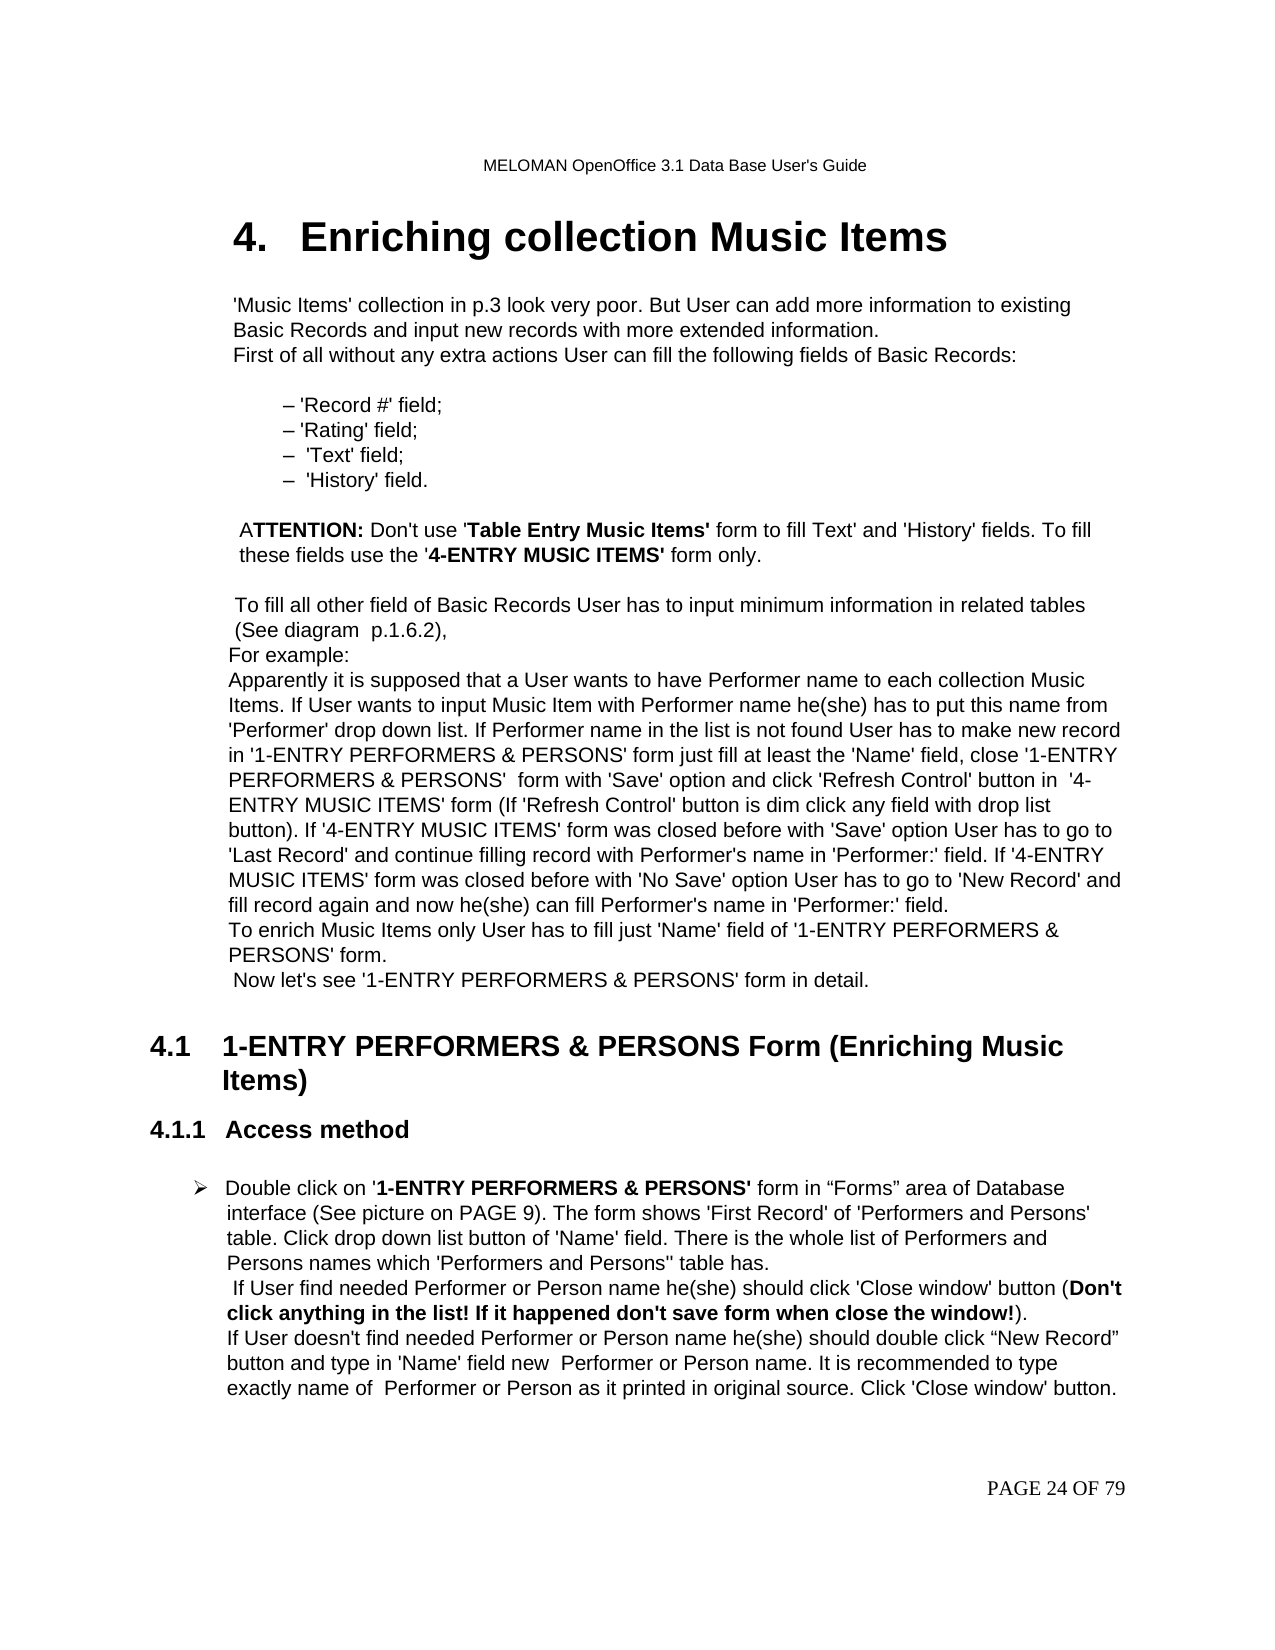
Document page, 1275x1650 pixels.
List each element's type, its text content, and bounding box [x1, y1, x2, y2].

text For example: [228, 642, 1125, 667]
list To fill all other field of Basic Records User has to input minimum information in related tables (See diagram p.1.6.2), [234, 592, 1125, 642]
subtitle Access method [150, 1115, 1125, 1144]
list If User find needed Performer or Person name he(she) should click 'Close window' button (Don't click anything in the list! If it happened don't save form when close the window!). [192, 1275, 1125, 1325]
text First of all without any extra actions User can fill the following fields of Basic Records: [233, 342, 1125, 367]
list ATTENTION: Don't use 'Table Entry Music Items' form to fill Text' and 'History' fields. To fill these fields use the '4-ENTRY MUSIC ITEMS' form only. [239, 517, 1125, 567]
list Double click on '1-ENTRY PERFORMERS & PERSONS' form in “Forms” area of Database interface (See picture on PAGE 9). The form shows 'First Record' of 'Performers and Persons' table. Click drop down list button of 'Name' field. There is the whole list of Performers and Persons names which 'Performers and Persons'' table has. [192, 1175, 1125, 1275]
text Now let's see '1-ENTRY PERFORMERS & PERSONS' form in detail. [233, 967, 1125, 992]
subtitle 1-ENTRY PERFORMERS & PERSONS Form (Enriching Music Items) [150, 1029, 1125, 1096]
list 'Record #' field; [283, 392, 1125, 417]
subtitle Enriching collection Music Items [233, 212, 1125, 260]
list Apparently it is supposed that a User wants to have Performer name to each collection Music Items. If User wants to input Music Item with Performer name he(she) has to put this name from 'Performer' drop down list. If Performer name in the list is not found User has to make new record in '1-ENTRY PERFORMERS & PERSONS' form just fill at least the 'Name' field, close '1-ENTRY PERFORMERS & PERSONS' form with 'Save' option and click 'Refresh Control' button in '4-ENTRY MUSIC ITEMS' form (If 'Refresh Control' button is dim click any field with drop list button). If '4-ENTRY MUSIC ITEMS' form was closed before with 'Save' option User has to go to 'Last Record' and continue filling record with Performer's name in 'Performer:' field. If '4-ENTRY MUSIC ITEMS' form was closed before with 'No Save' option User has to go to 'New Record' and fill record again and now he(she) can fill Performer's name in 'Performer:' field. [228, 667, 1125, 917]
text 'Music Items' collection in p.3 look very poor. But User can add more information to existing Basic Records and input new records with more extended information. [233, 292, 1125, 342]
list 'Rating' field; [283, 417, 1125, 442]
list To enrich Music Items only User has to fill just 'Name' field of '1-ENTRY PERFORMERS & PERSONS' form. [228, 917, 1125, 967]
list 'Text' field; [283, 442, 1125, 467]
list If User doesn't find needed Performer or Person name he(she) should double click “New Record” button and type in 'Name' field new Performer or Person name. It is recommended to type exactly name of Performer or Person as it printed in original source. Click 'Close window' button. [192, 1325, 1125, 1400]
list 'History' field. [283, 467, 1125, 492]
